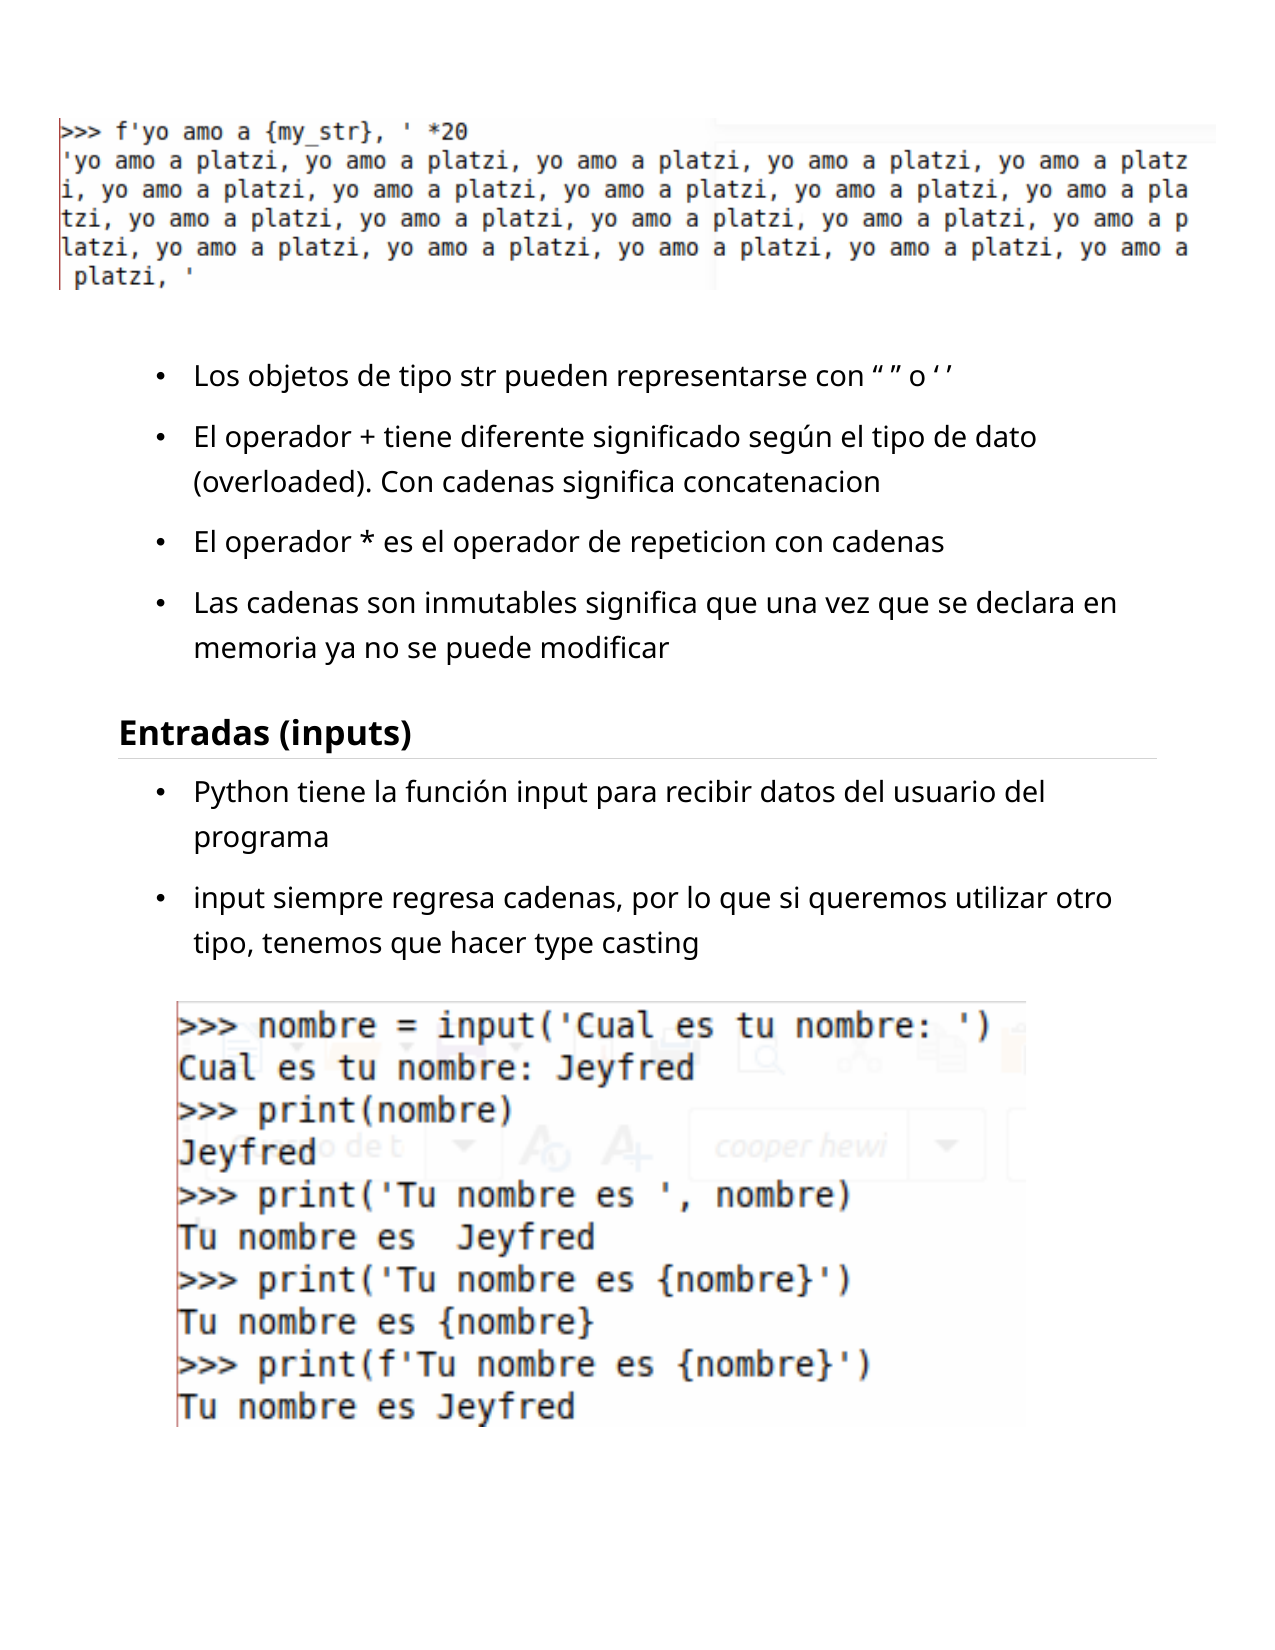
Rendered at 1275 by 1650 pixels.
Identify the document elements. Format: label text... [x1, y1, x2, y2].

list El operador * es el operador de repeticion con cadenas [156, 522, 1157, 561]
list El operador + tiene diferente significado según el tipo de dato (overloaded). Con cadenas significa concatenacion [156, 416, 1157, 501]
list Las cadenas son inmutables significa que una vez que se declara en memoria ya no se puede modificar [156, 582, 1157, 667]
subtitle Entradas (inputs) [118, 709, 1157, 758]
picture [176, 1001, 1027, 1427]
list input siempre regresa cadenas, por lo que si queremos utilizar otro tipo, tenemos que hacer type casting [156, 877, 1157, 962]
list Python tiene la función input para recibir datos del usuario del programa [156, 771, 1157, 856]
list Los objetos de tipo str pueden representarse con “ ” o ‘ ’ [156, 356, 1157, 395]
picture [59, 118, 1216, 290]
